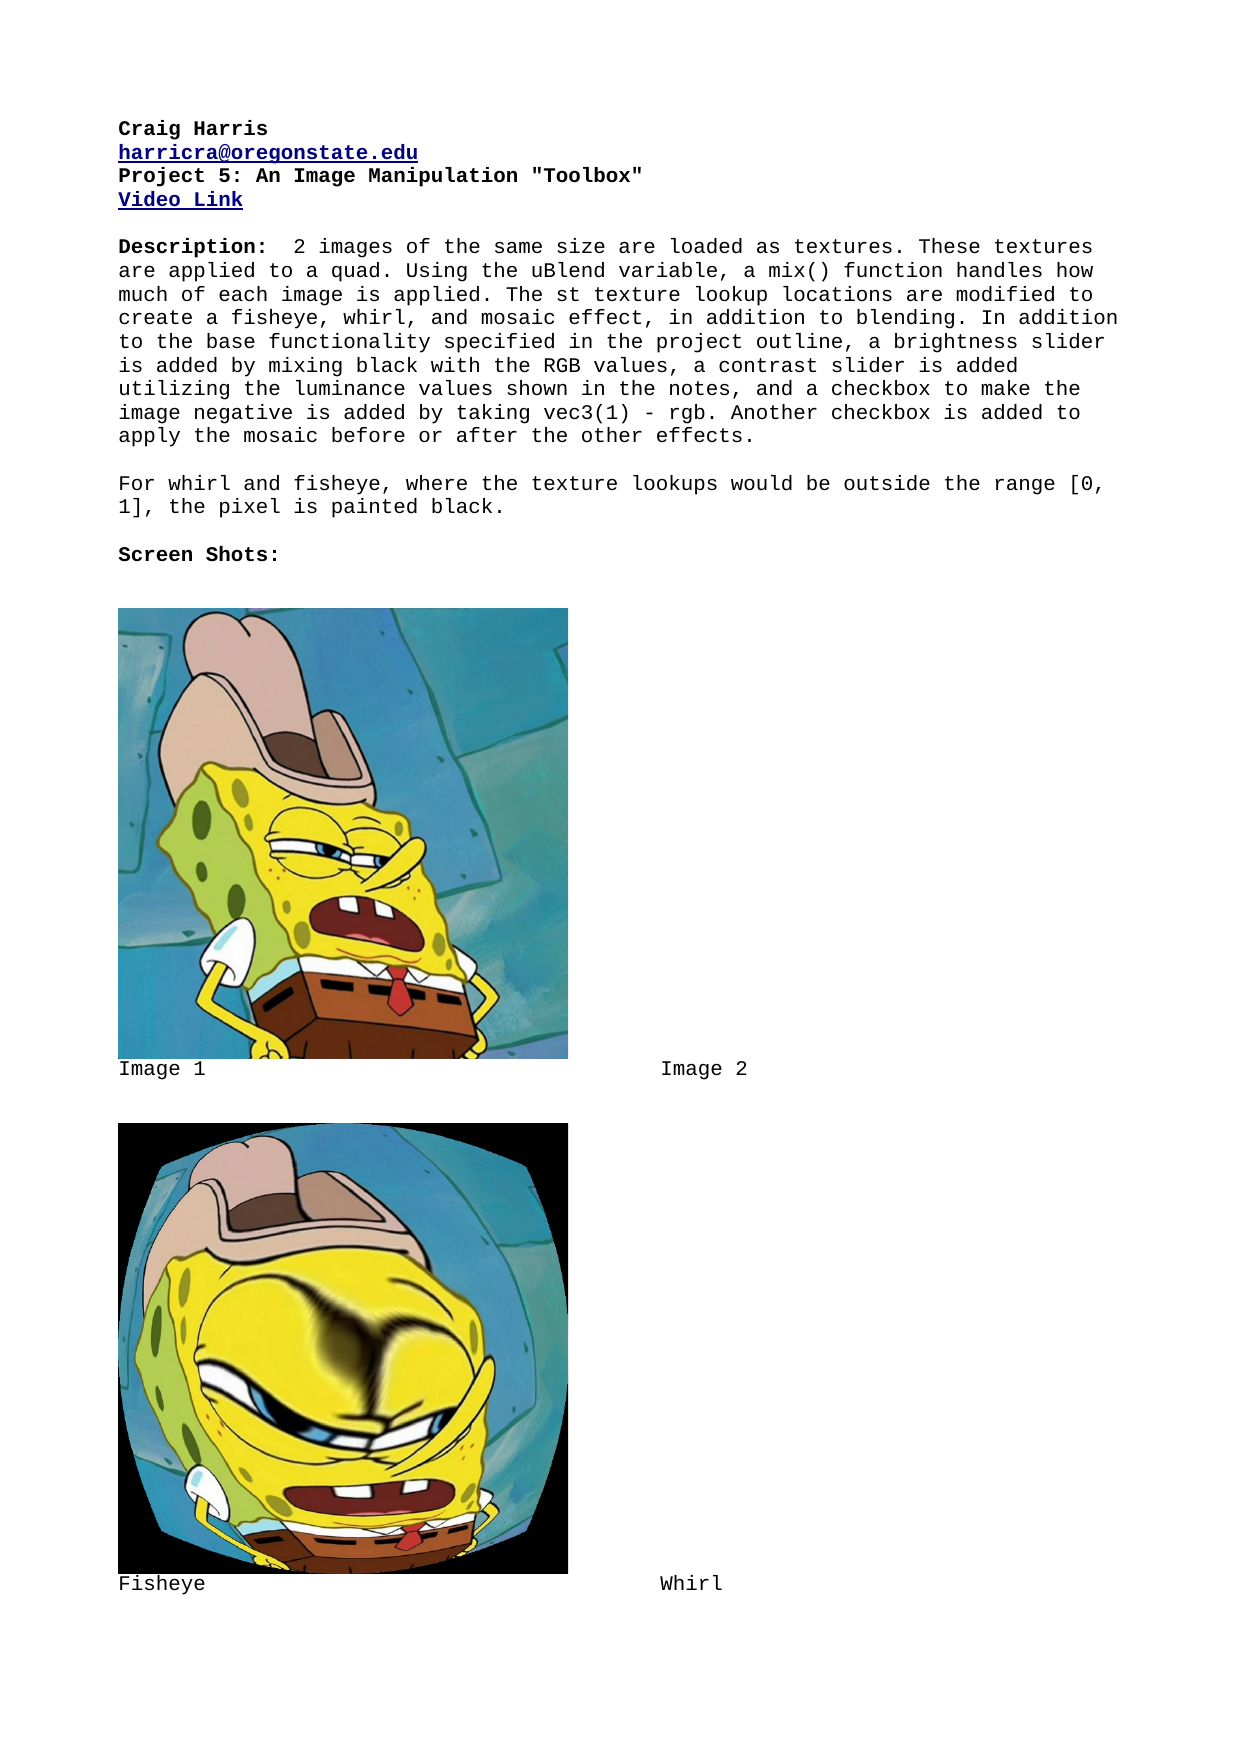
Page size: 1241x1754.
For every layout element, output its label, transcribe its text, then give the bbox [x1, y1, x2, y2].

text Craig Harris [118, 118, 1122, 142]
text Image 1 Image 2 [118, 1058, 1122, 1082]
text Screen Shots: [118, 544, 1122, 567]
text harricra@oregonstate.edu [118, 142, 1122, 165]
text Description: 2 images of the same size are loaded as textures. These textures are applied to a quad. Using the uBlend variable, a mix() function handles how much of each image is applied. The st texture lookup locations are modified to create a fisheye, whirl, and mosaic effect, in addition to blending. In addition to the base functionality specified in the project outline, a brightness slider is added by mixing black with the RGB values, a contrast slider is added utilizing the luminance values shown in the notes, and a checkbox to make the image negative is added by taking vec3(1) - rgb. Another checkbox is added to apply the mosaic before or after the other effects. [118, 236, 1122, 449]
text Project 5: An Image Manipulation "Toolbox" [118, 165, 1122, 189]
text Fisheye Whirl [118, 1573, 1122, 1597]
text Video Link [118, 189, 1122, 213]
text For whirl and fisheye, where the texture lookups would be outside the range [0, 1], the pixel is painted black. [118, 473, 1122, 520]
